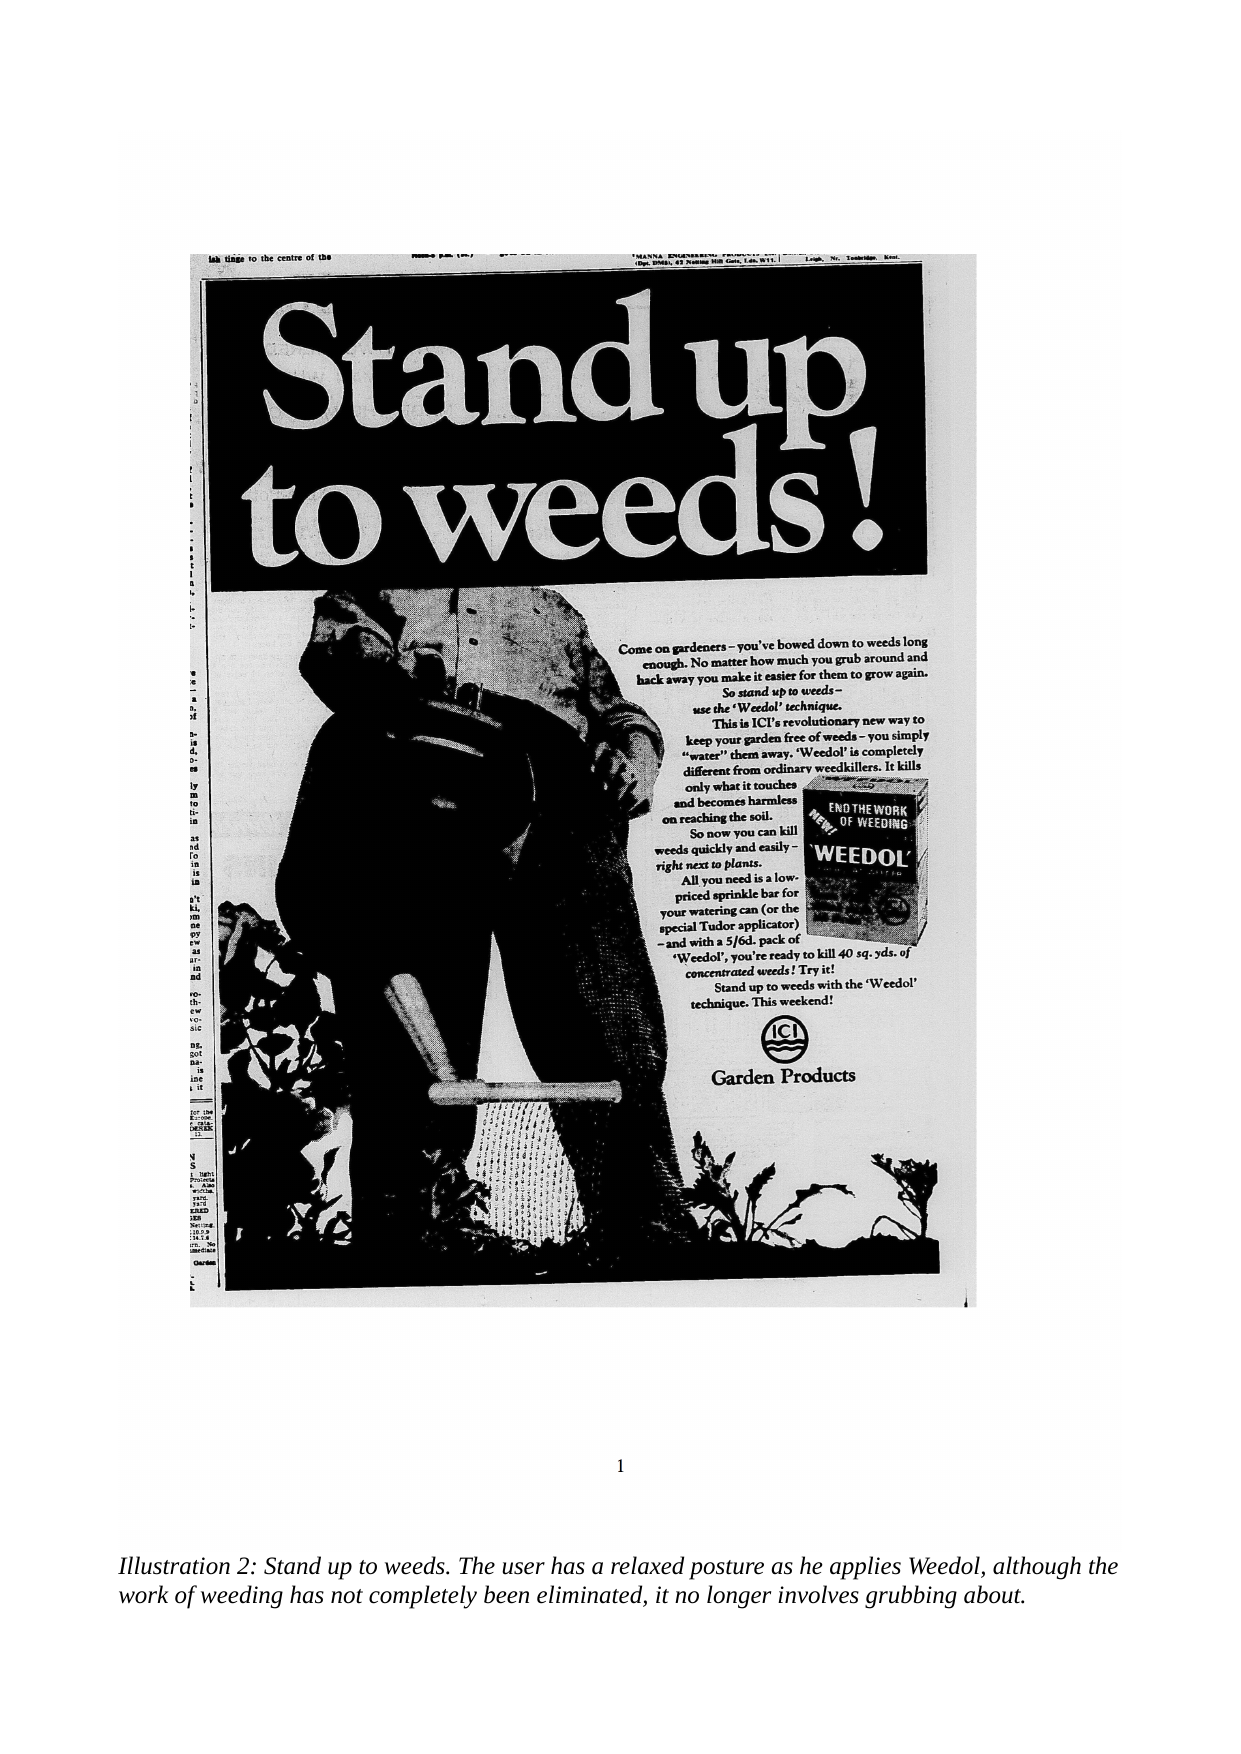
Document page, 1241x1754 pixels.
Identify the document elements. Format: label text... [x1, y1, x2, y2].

picture [118, 130, 1123, 1552]
text Illustration 2: Stand up to weeds. The user has a relaxed posture as he applies Weedol, although the work of weeding has not completely been eliminated, it no longer involves grubbing about. [118, 1552, 1122, 1609]
